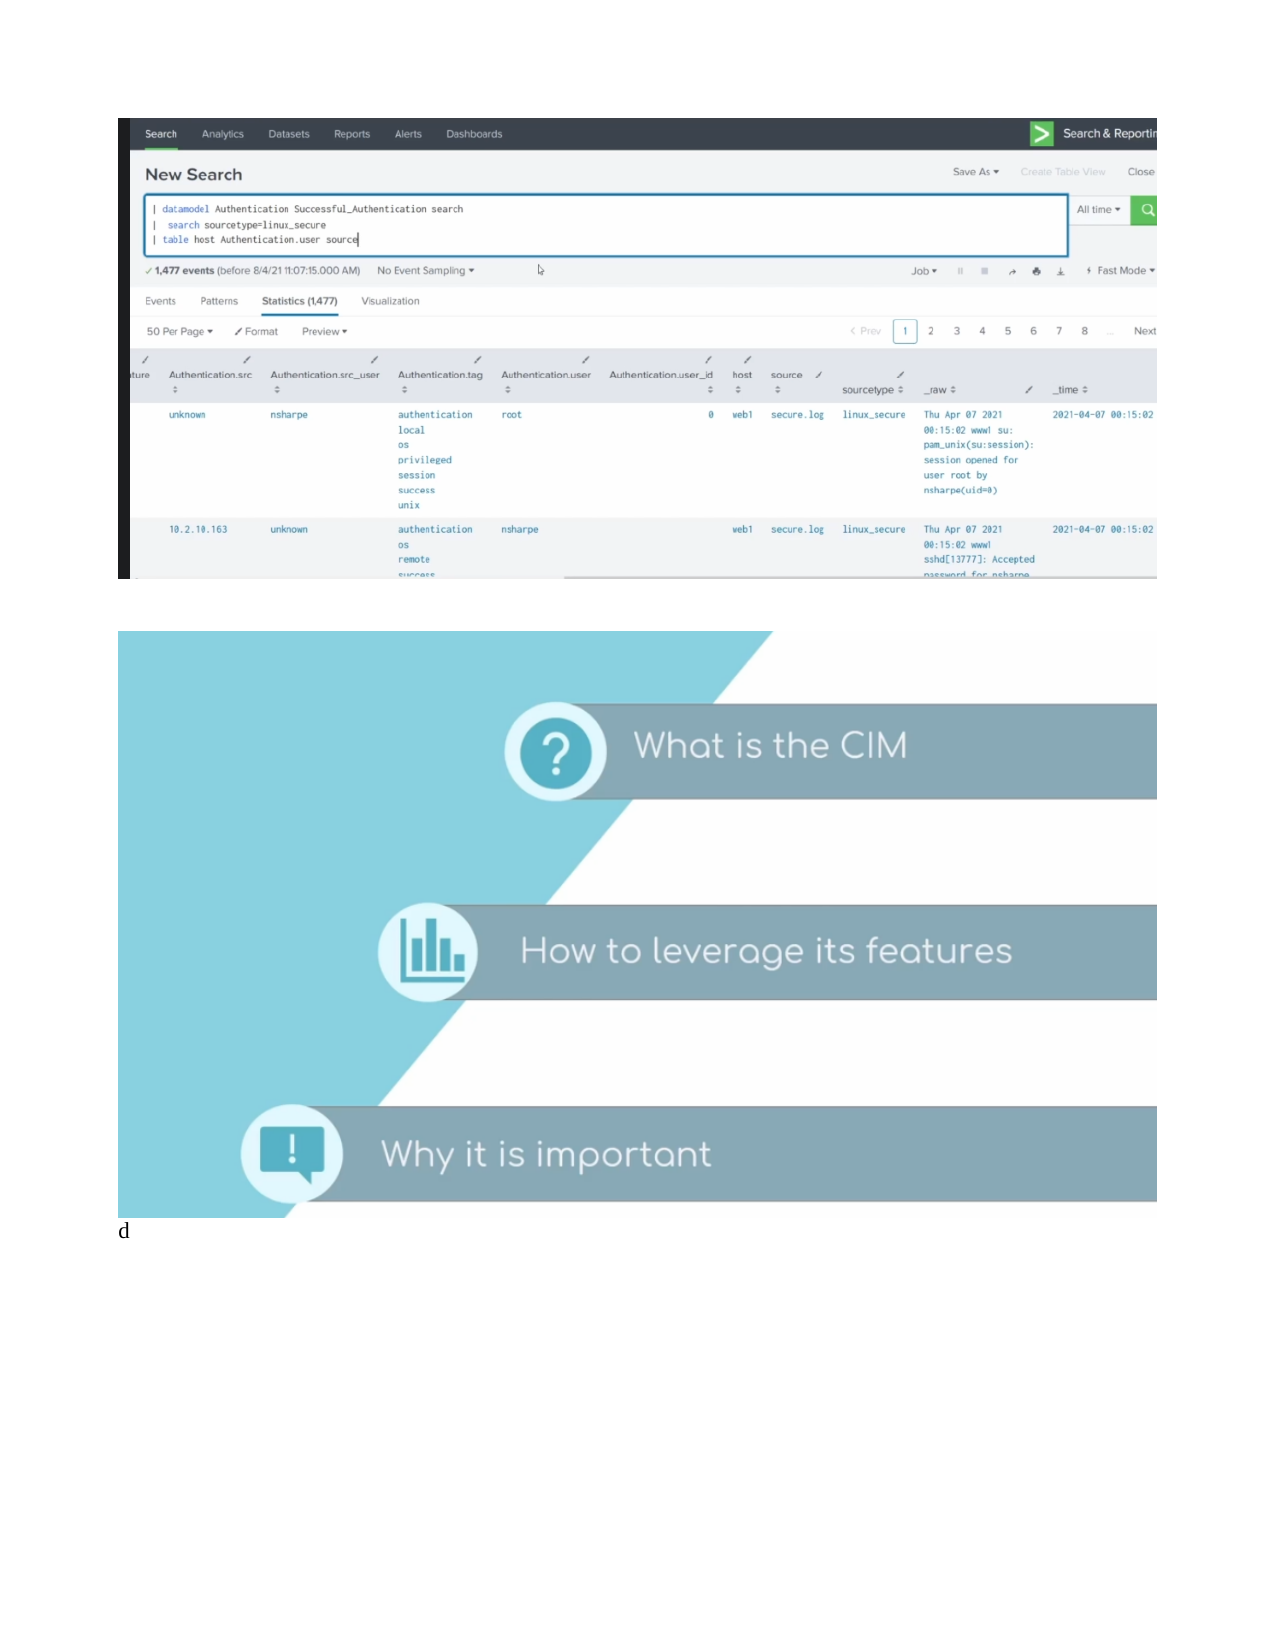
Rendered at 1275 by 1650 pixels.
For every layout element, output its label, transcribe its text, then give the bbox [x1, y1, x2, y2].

text d [118, 1218, 1157, 1244]
picture [118, 118, 1157, 579]
picture [118, 631, 1157, 1218]
